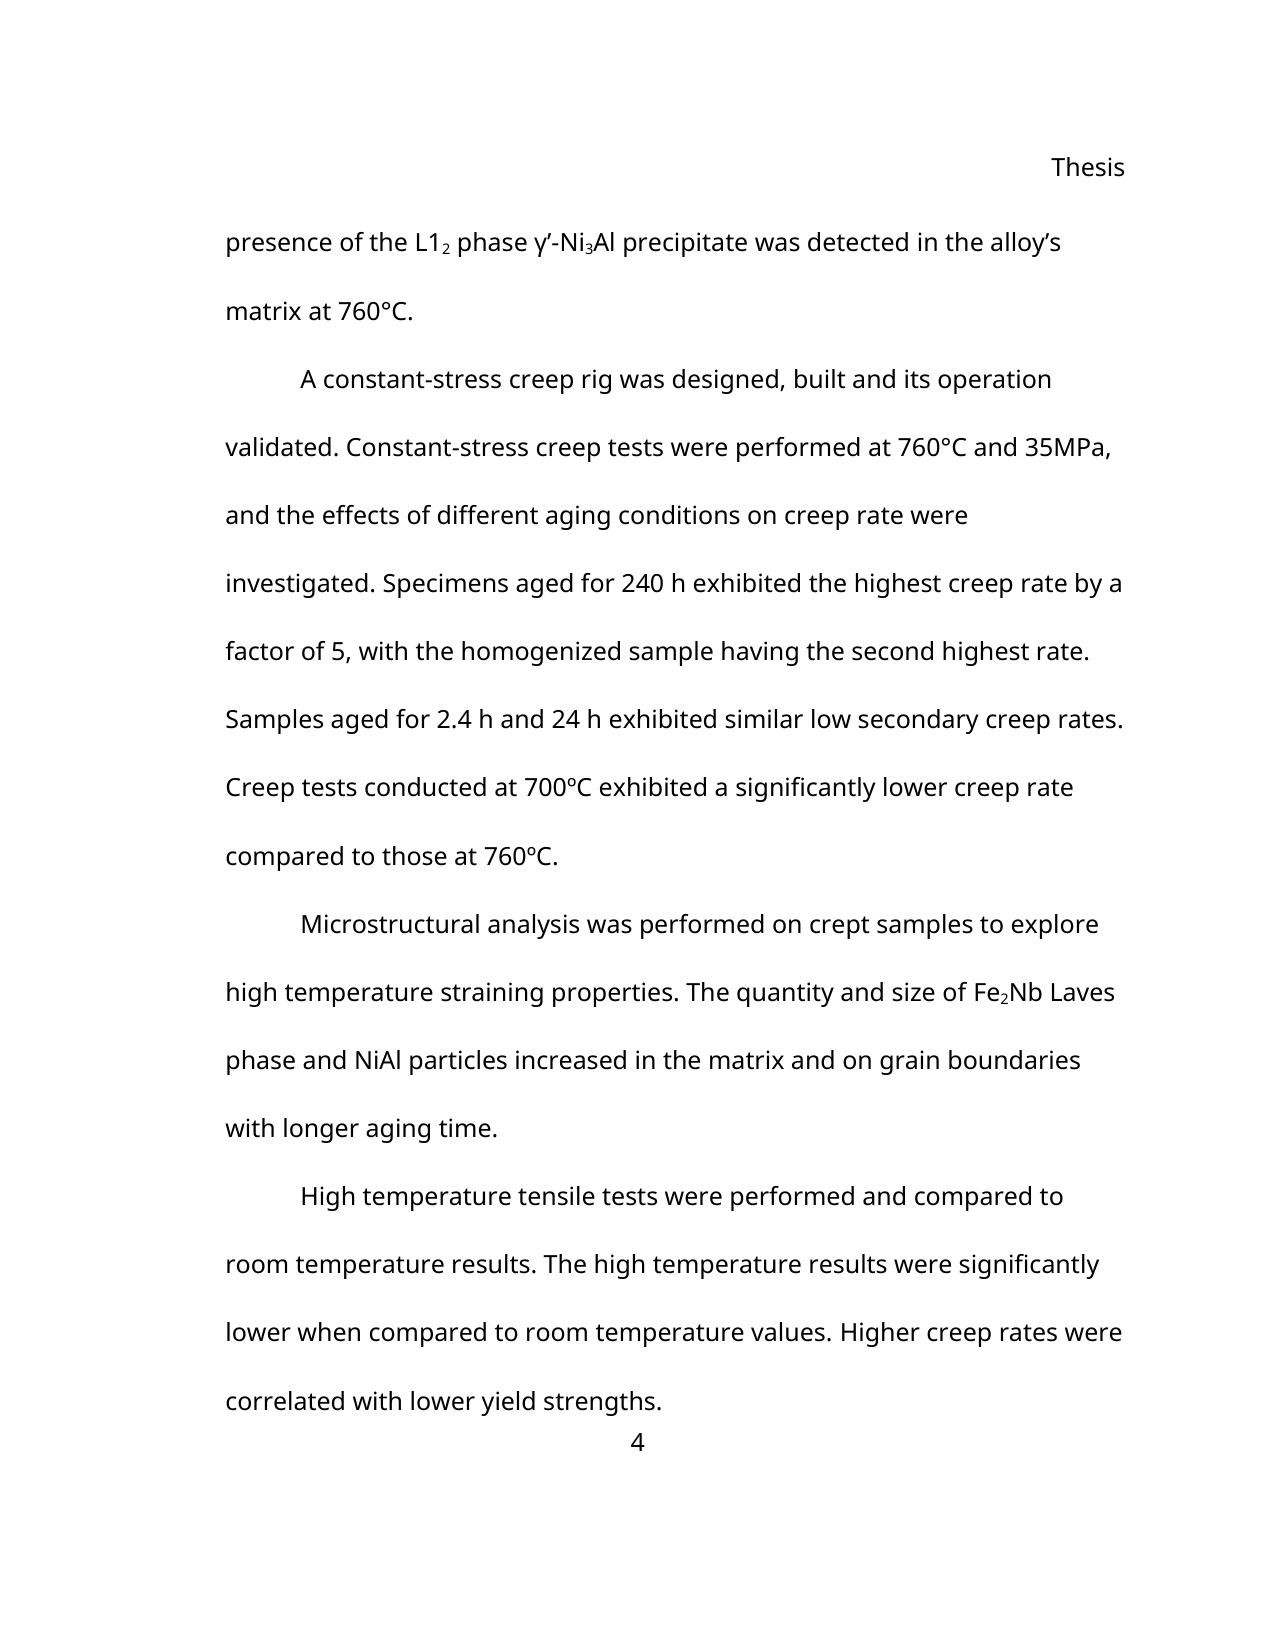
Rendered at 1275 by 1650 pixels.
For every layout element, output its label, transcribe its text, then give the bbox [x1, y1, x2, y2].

text presence of the L12 phase γ’-Ni3Al precipitate was detected in the alloy’s matrix at 760°C. [224, 225, 1125, 327]
text A constant-stress creep rig was designed, built and its operation validated. Constant-stress creep tests were performed at 760°C and 35MPa, and the effects of different aging conditions on creep rate were investigated. Specimens aged for 240 h exhibited the highest creep rate by a factor of 5, with the homogenized sample having the second highest rate. Samples aged for 2.4 h and 24 h exhibited similar low secondary creep rates. Creep tests conducted at 700ºC exhibited a significantly lower creep rate compared to those at 760ºC. [224, 361, 1125, 872]
text High temperature tensile tests were performed and compared to room temperature results. The high temperature results were significantly lower when compared to room temperature values. Higher creep rates were correlated with lower yield strengths. [224, 1179, 1125, 1417]
text Microstructural analysis was performed on crept samples to explore high temperature straining properties. The quantity and size of Fe2Nb Laves phase and NiAl particles increased in the matrix and on grain boundaries with longer aging time. [224, 906, 1125, 1145]
